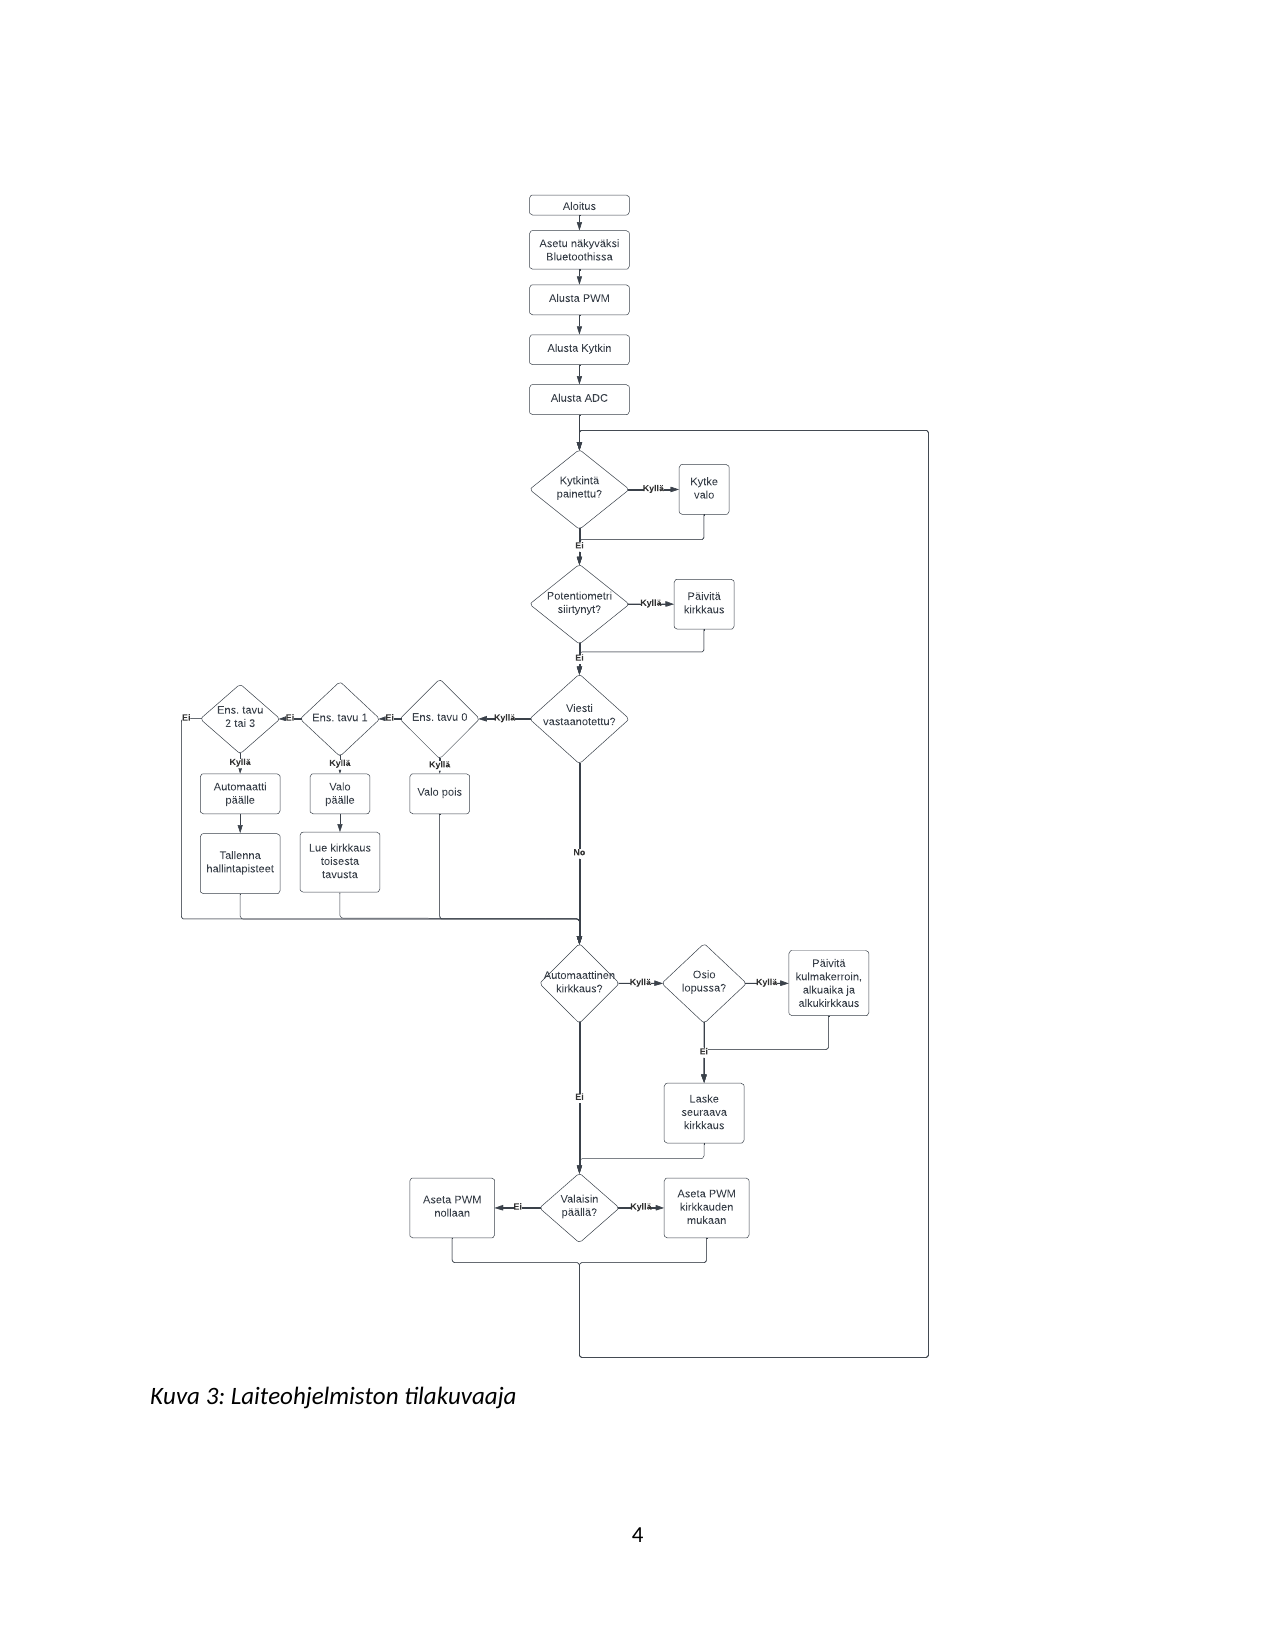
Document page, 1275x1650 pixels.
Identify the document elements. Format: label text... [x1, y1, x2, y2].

text Kuva 3: Laiteohjelmiston tilakuvaaja [150, 1378, 970, 1410]
